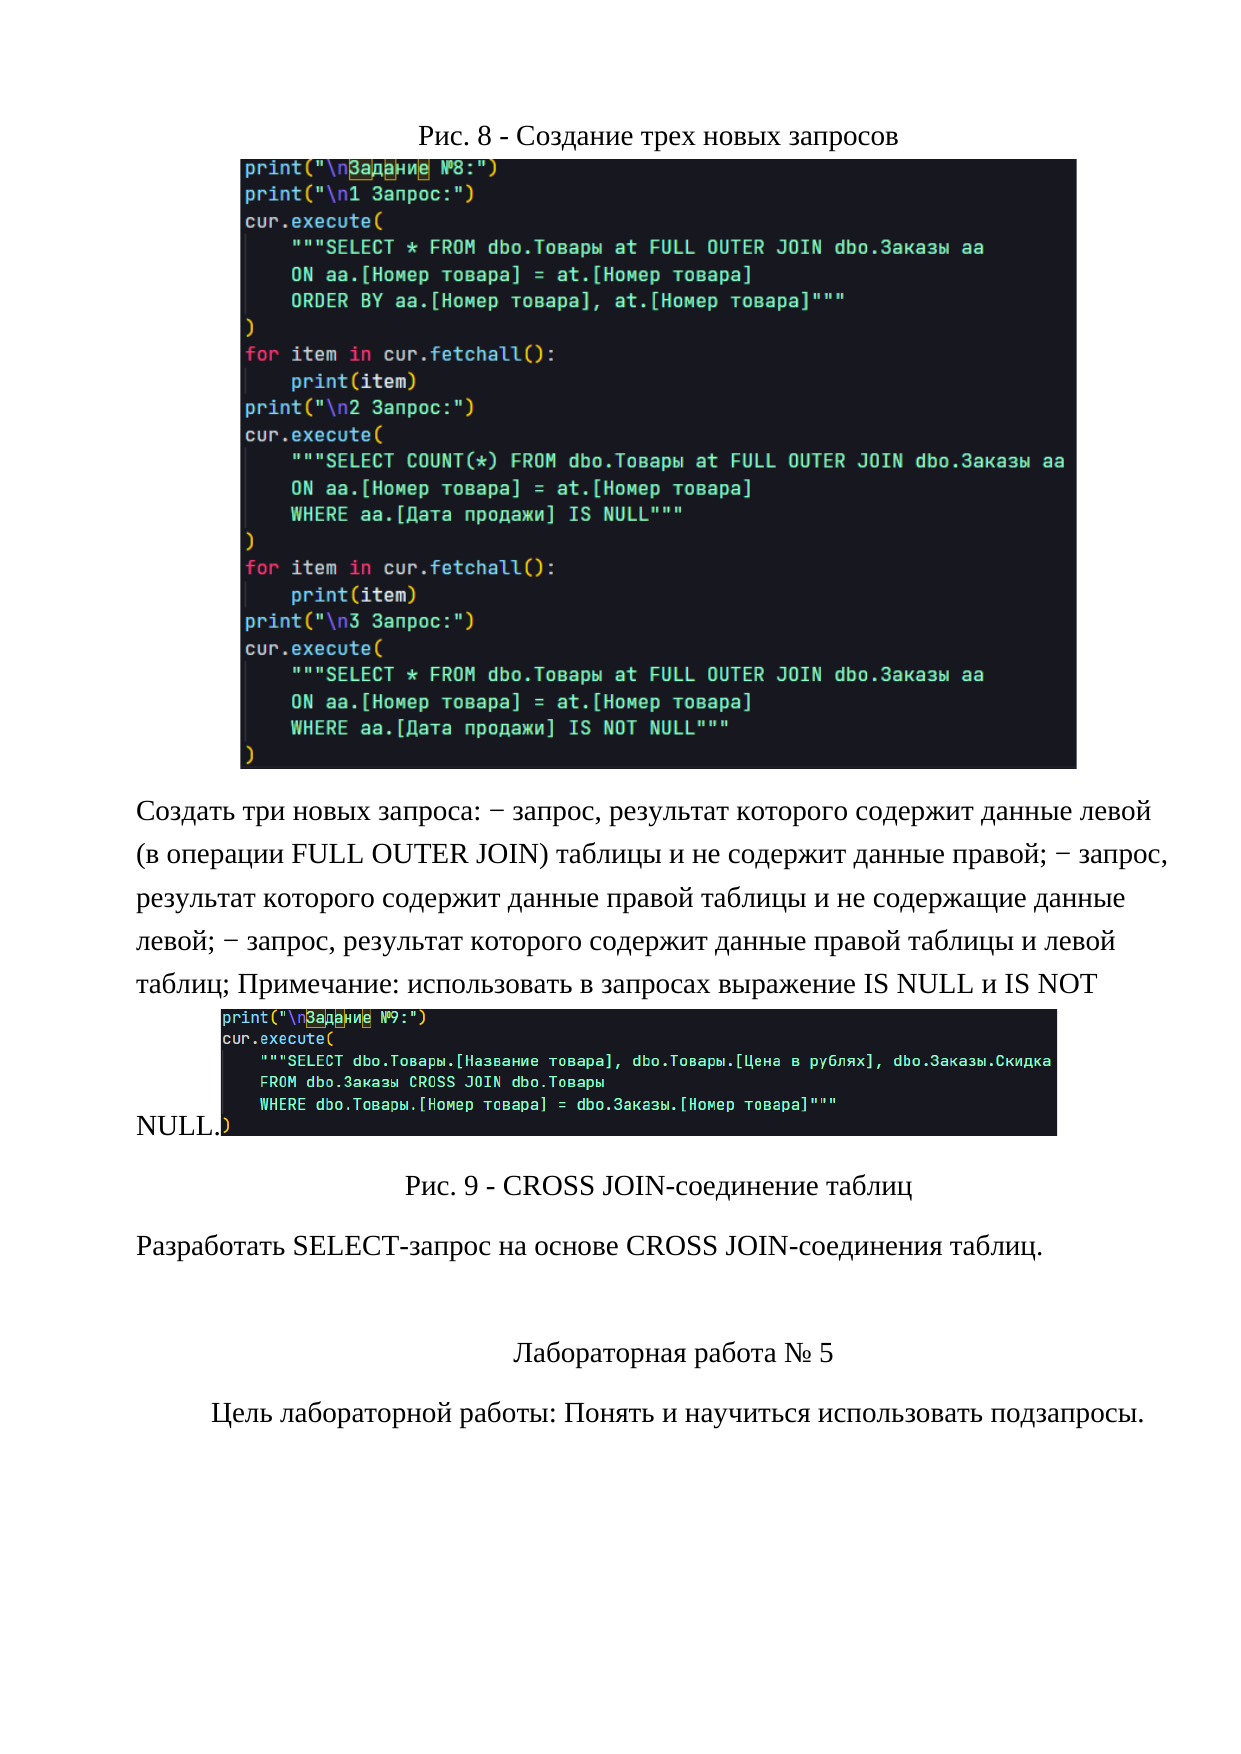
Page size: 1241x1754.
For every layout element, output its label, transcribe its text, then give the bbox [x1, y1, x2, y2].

picture [220, 1009, 1058, 1136]
text Разработать SELECT-запрос на основе CROSS JOIN-соединения таблиц. [136, 1228, 1181, 1262]
text Рис. 8 - Создание трех новых запросов [136, 118, 1181, 768]
text Цель лабораторной работы: Понять и научиться использовать подзапросы. [136, 1395, 1181, 1428]
text Лабораторная работа № 5 [136, 1335, 1181, 1368]
picture [240, 159, 1077, 769]
text Создать три новых запроса: − запрос, результат которого содержит данные левой (в операции FULL OUTER JOIN) таблицы и не содержит данные правой; − запрос, результат которого содержит данные правой таблицы и не содержащие данные левой; − запрос, результат которого содержит данные правой таблицы и левой таблиц; Примечание: использовать в запросах выражение IS NULL и IS NOT NULL. [136, 793, 1181, 1142]
text Рис. 9 - CROSS JOIN-соединение таблиц [136, 1168, 1181, 1202]
